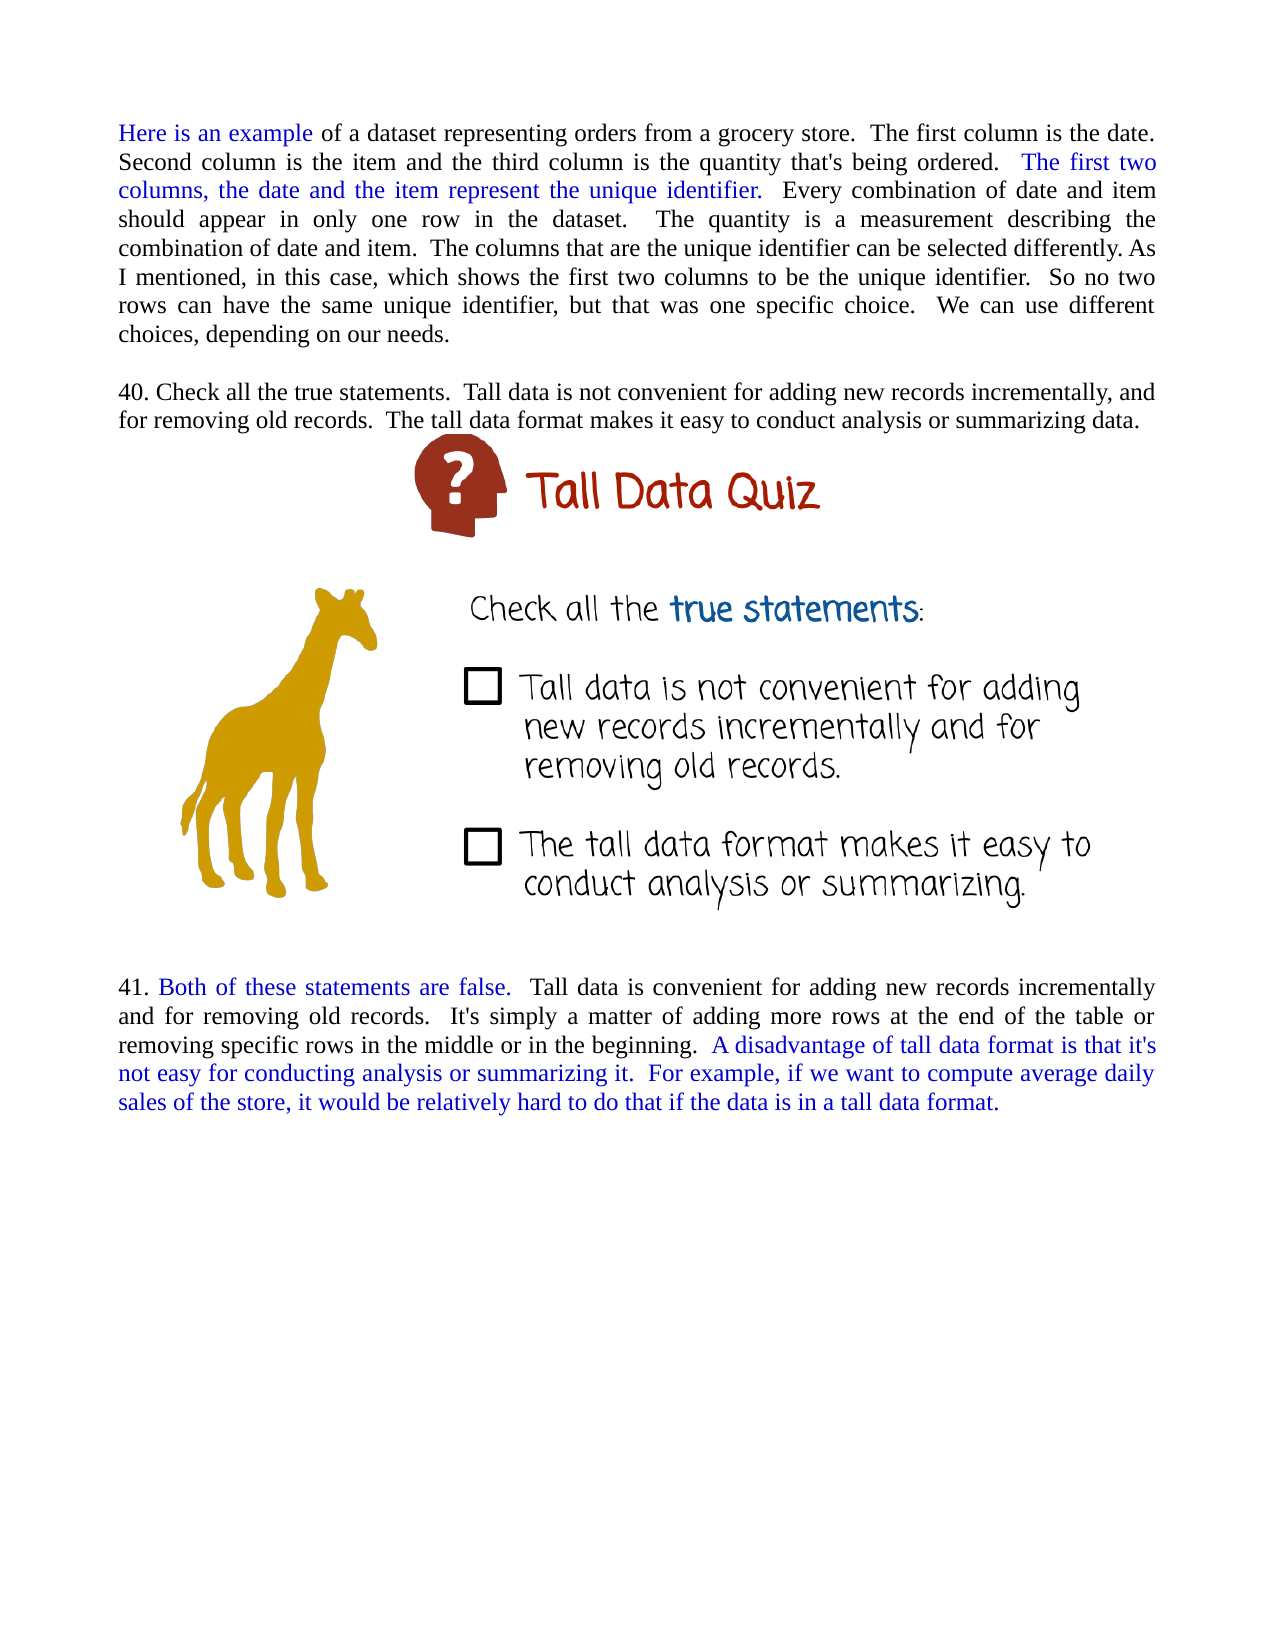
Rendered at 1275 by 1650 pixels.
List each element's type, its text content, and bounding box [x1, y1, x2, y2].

text Here is an example of a dataset representing orders from a grocery store. The first column is the date. Second column is the item and the third column is the quantity that's being ordered. The first two columns, the date and the item represent the unique identifier. Every combination of date and item should appear in only one row in the dataset. The quantity is a measurement describing the combination of date and item. The columns that are the unique identifier can be selected differently. As I mentioned, in this case, which shows the first two columns to be the unique identifier. So no two rows can have the same unique identifier, but that was one specific choice. We can use different choices, depending on our needs. [118, 118, 1157, 348]
picture [118, 434, 1157, 915]
text 41. Both of these statements are false. Tall data is convenient for adding new records incrementally and for removing old records. It's simply a matter of adding more rows at the end of the table or removing specific rows in the middle or in the beginning. A disadvantage of tall data format is that it's not easy for conducting analysis or summarizing it. For example, if we want to compute average daily sales of the store, it would be relatively hard to do that if the data is in a tall data format. [118, 972, 1157, 1116]
text 40. Check all the true statements. Tall data is not convenient for adding new records incrementally, and for removing old records. The tall data format makes it easy to conduct analysis or summarizing data. [118, 377, 1157, 434]
